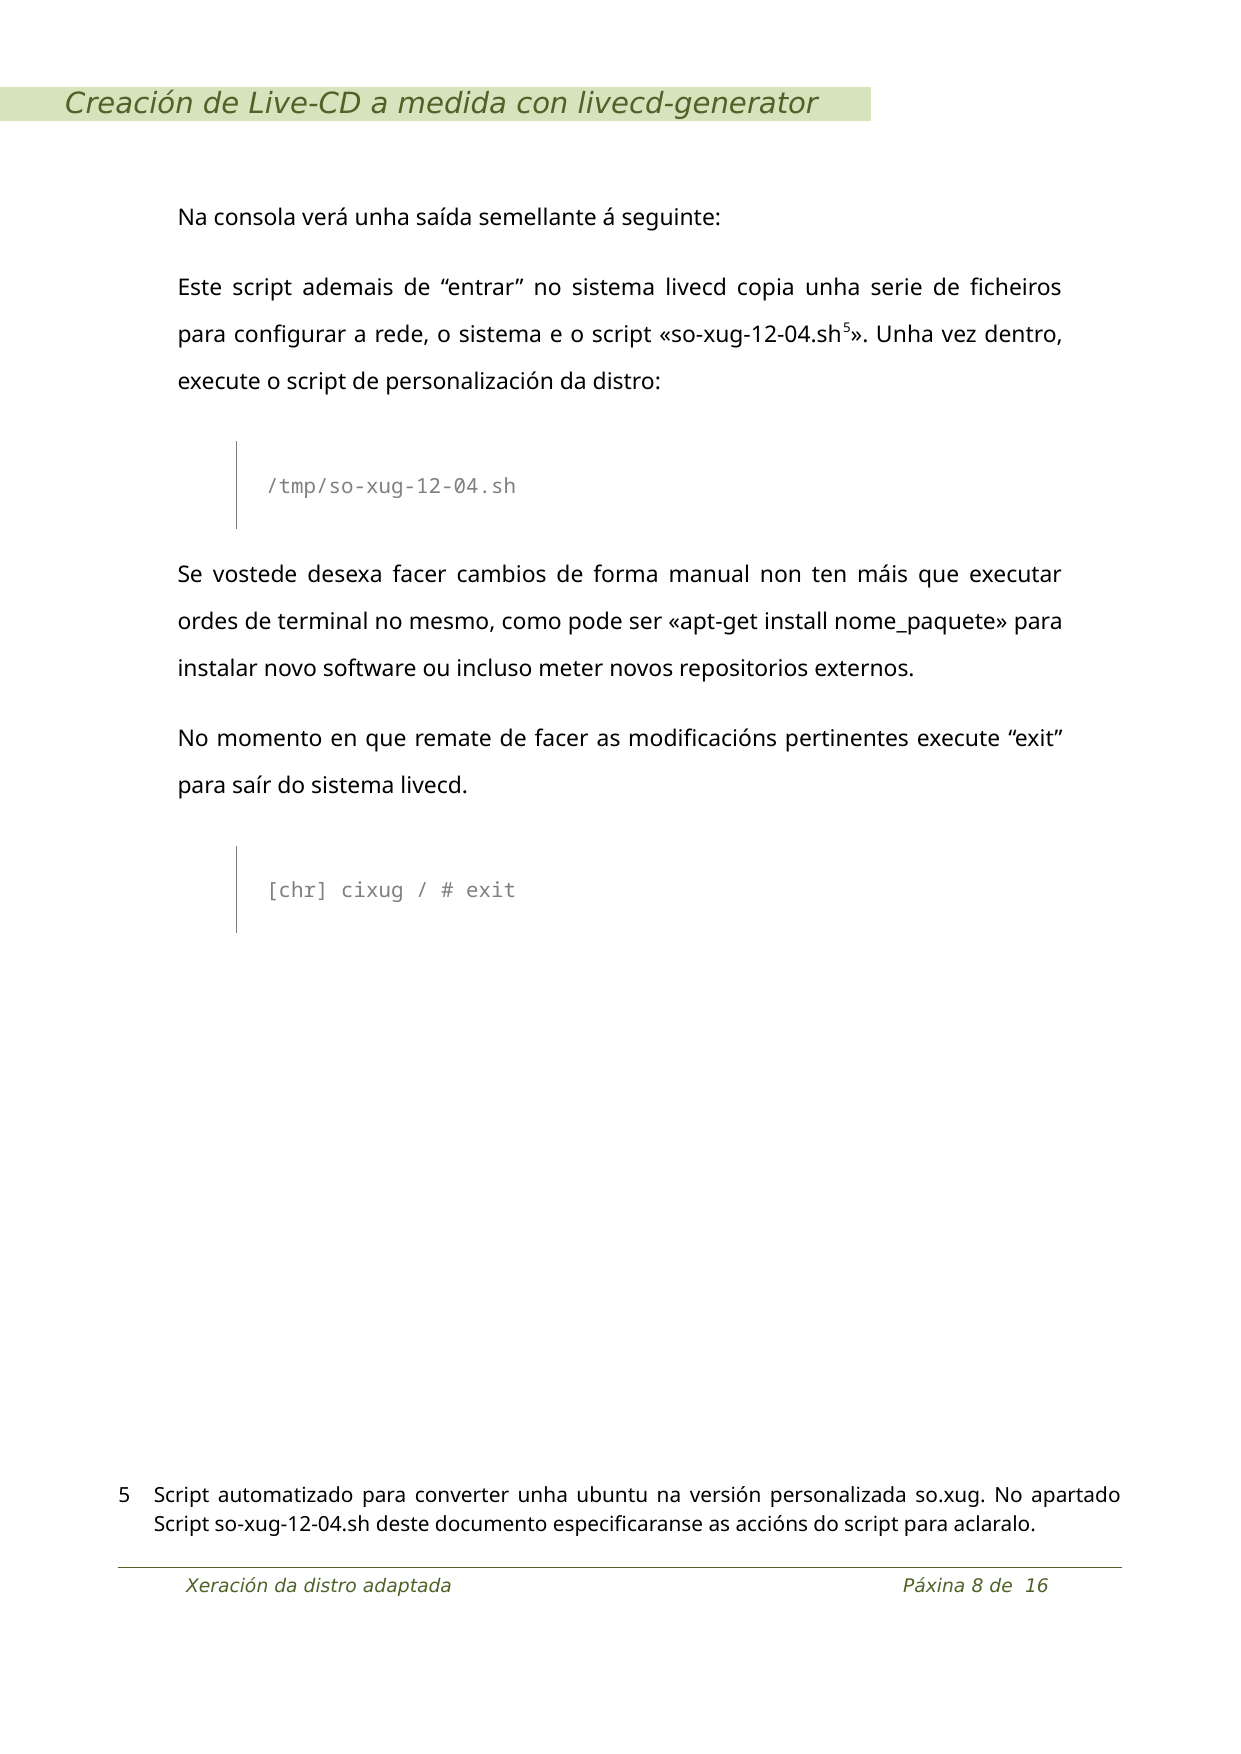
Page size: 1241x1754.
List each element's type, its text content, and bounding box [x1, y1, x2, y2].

text Na consola verá unha saída semellante á seguinte: [177, 201, 1063, 232]
text No momento en que remate de facer as modificacións pertinentes execute “exit” para saír do sistema livecd. [177, 722, 1063, 800]
text [chr] cixug / # exit [237, 846, 1063, 933]
text Script automatizado para converter unha ubuntu na versión personalizada so.xug. No apartado Script so-xug-12-04.sh deste documento especificaranse as accións do script para aclaralo. [118, 1480, 1122, 1537]
text /tmp/so-xug-12-04.sh [237, 441, 1063, 529]
text Este script ademais de “entrar” no sistema livecd copia unha serie de ficheiros para configurar a rede, o sistema e o script «so-xug-12-04.sh». Unha vez dentro, execute o script de personalización da distro: [177, 271, 1063, 396]
text Se vostede desexa facer cambios de forma manual non ten máis que executar ordes de terminal no mesmo, como pode ser «apt-get install nome_paquete» para instalar novo software ou incluso meter novos repositorios externos. [177, 558, 1063, 683]
